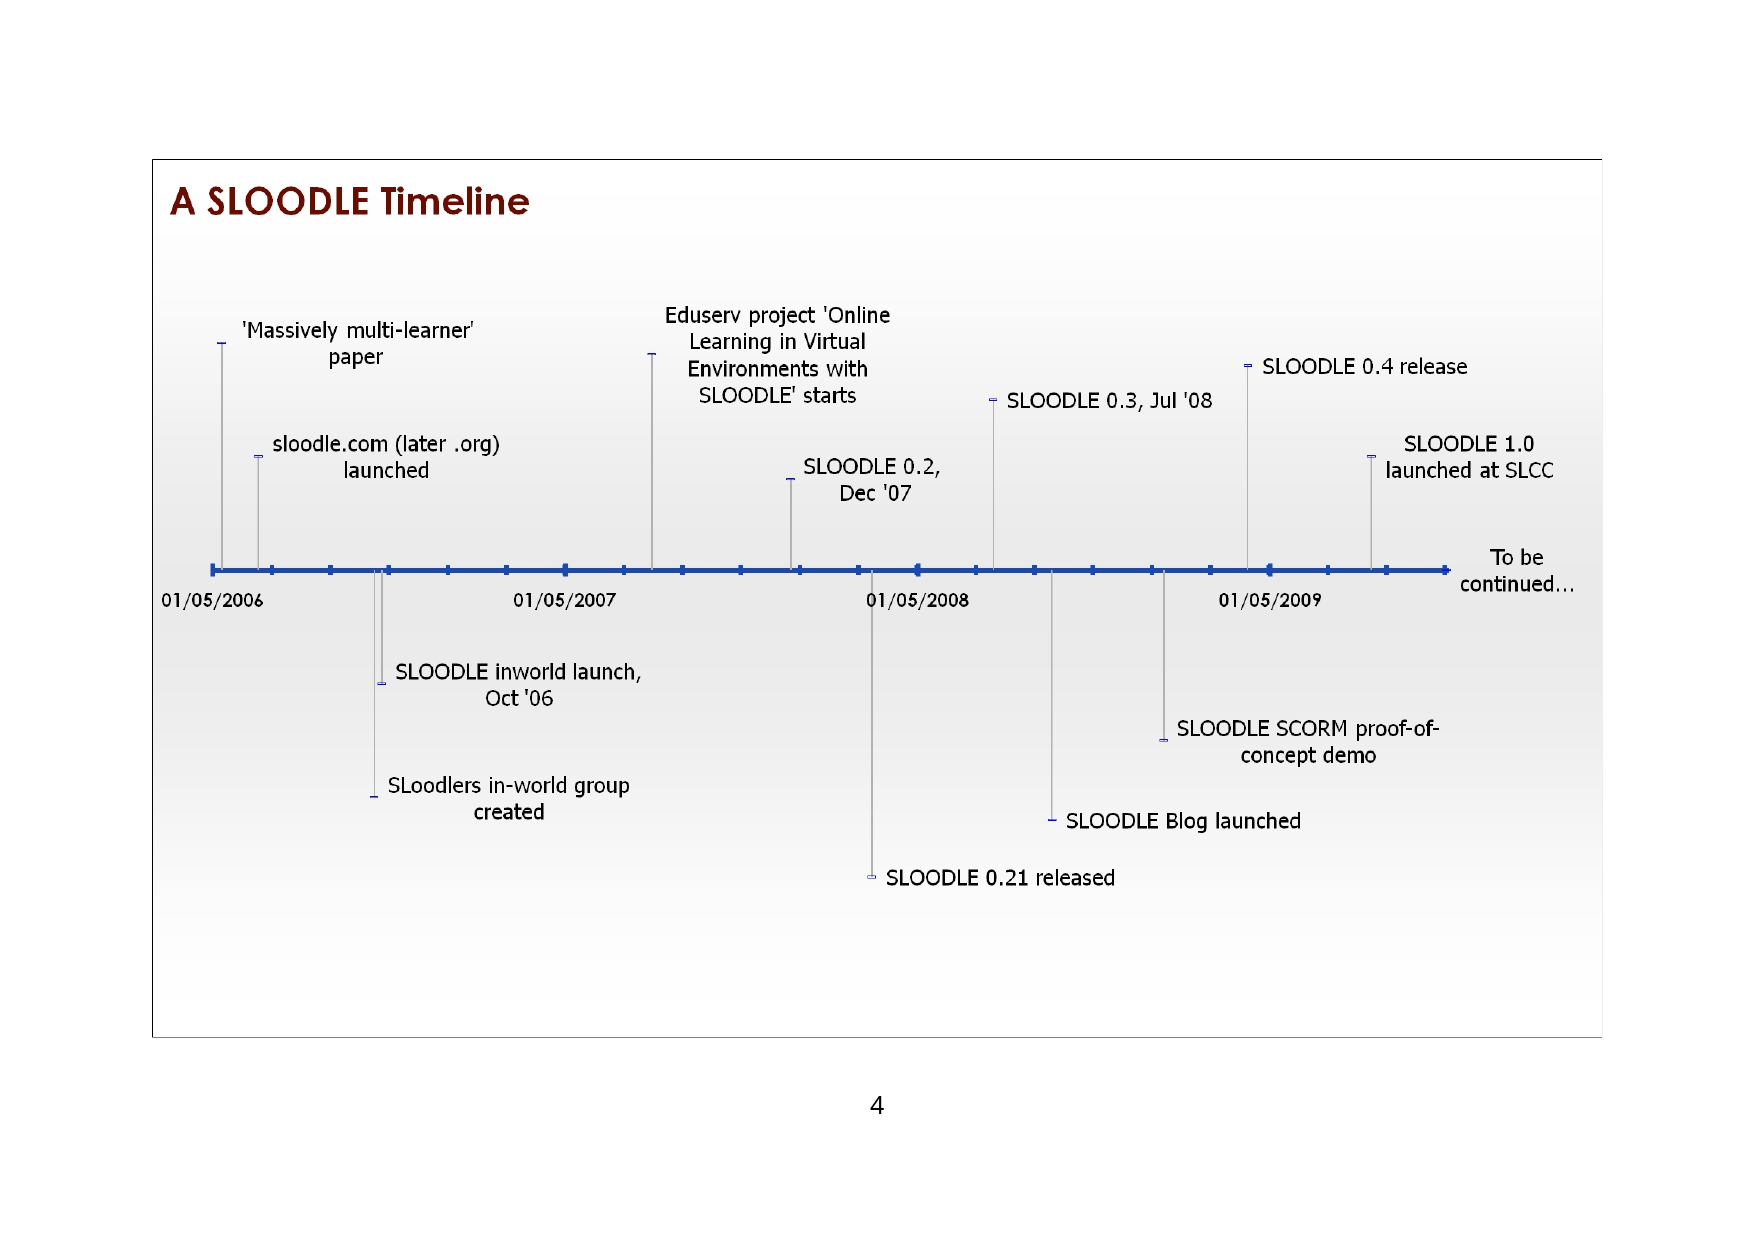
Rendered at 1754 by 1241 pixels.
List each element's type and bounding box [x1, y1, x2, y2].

picture [151, 158, 1603, 1038]
